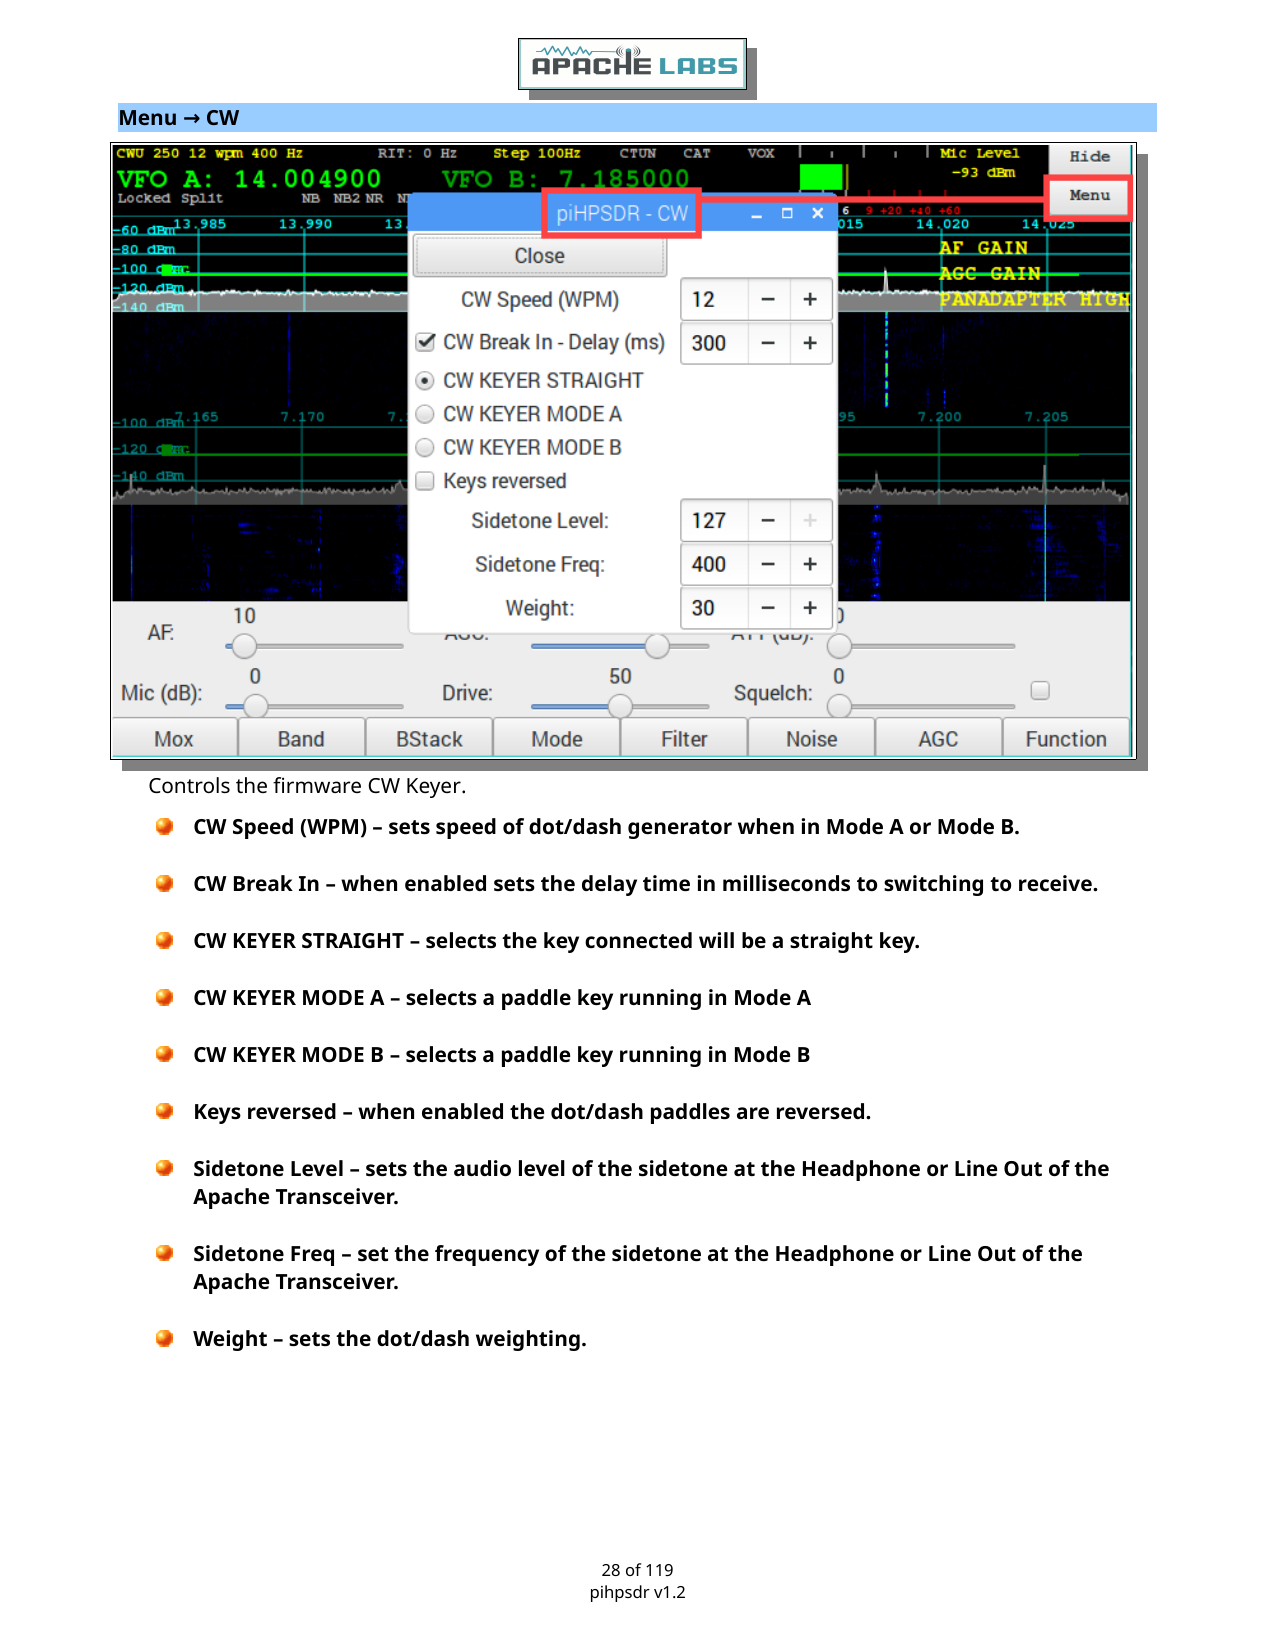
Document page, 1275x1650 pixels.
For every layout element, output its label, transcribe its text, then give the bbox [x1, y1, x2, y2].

list CW Speed (WPM) – sets speed of dot/dash generator when in Mode A or Mode B. [156, 812, 1157, 869]
picture [156, 932, 173, 949]
picture [156, 1330, 173, 1347]
picture [112, 145, 1134, 757]
list CW KEYER MODE A – selects a paddle key running in Mode A [156, 983, 1157, 1040]
picture [521, 40, 744, 87]
subtitle Menu → CW [118, 103, 1157, 132]
picture [156, 1046, 173, 1062]
list Keys reversed – when enabled the dot/dash paddles are reversed. [156, 1097, 1157, 1154]
list CW Break In – when enabled sets the delay time in milliseconds to switching to receive. [156, 869, 1157, 926]
list Weight – sets the dot/dash weighting. [156, 1324, 1157, 1353]
picture [156, 1245, 173, 1261]
list Sidetone Level – sets the audio level of the sidetone at the Headphone or Line Out of the Apache Transceiver. [156, 1154, 1157, 1239]
picture [156, 1103, 173, 1119]
picture [156, 989, 173, 1006]
picture [156, 875, 173, 892]
list CW KEYER STRAIGHT – selects the key connected will be a straight key. [156, 926, 1157, 983]
list Sidetone Freq – set the frequency of the sidetone at the Headphone or Line Out of the Apache Transceiver. [156, 1239, 1157, 1324]
picture [156, 818, 173, 835]
list Controls the firmware CW Keyer. [148, 160, 1157, 800]
list CW KEYER MODE B – selects a paddle key running in Mode B [156, 1040, 1157, 1097]
picture [156, 1160, 173, 1176]
